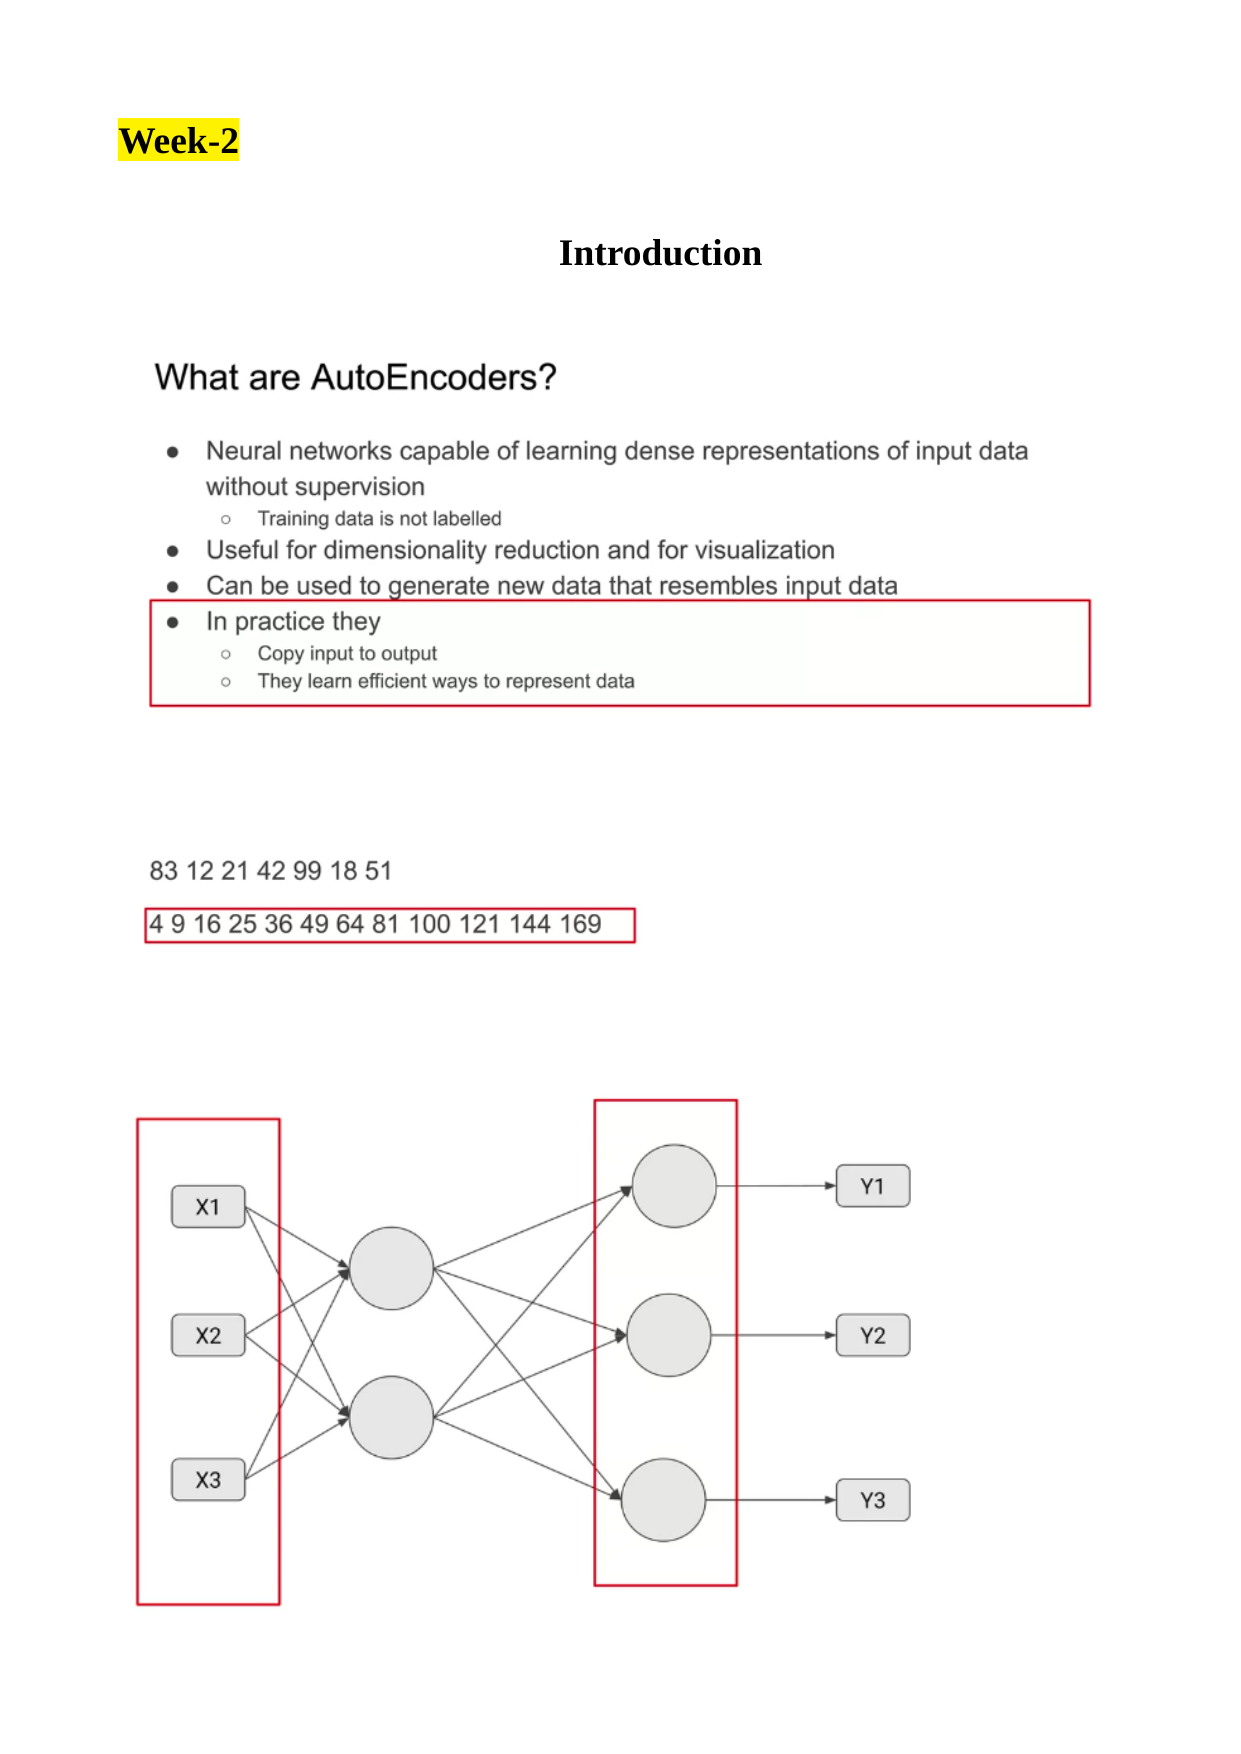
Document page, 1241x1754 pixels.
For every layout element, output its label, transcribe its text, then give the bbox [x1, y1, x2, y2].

picture [118, 833, 1123, 979]
text Introduction [118, 230, 1122, 273]
picture [118, 1078, 1123, 1612]
text Week-2 [118, 118, 1122, 161]
picture [118, 341, 1123, 734]
